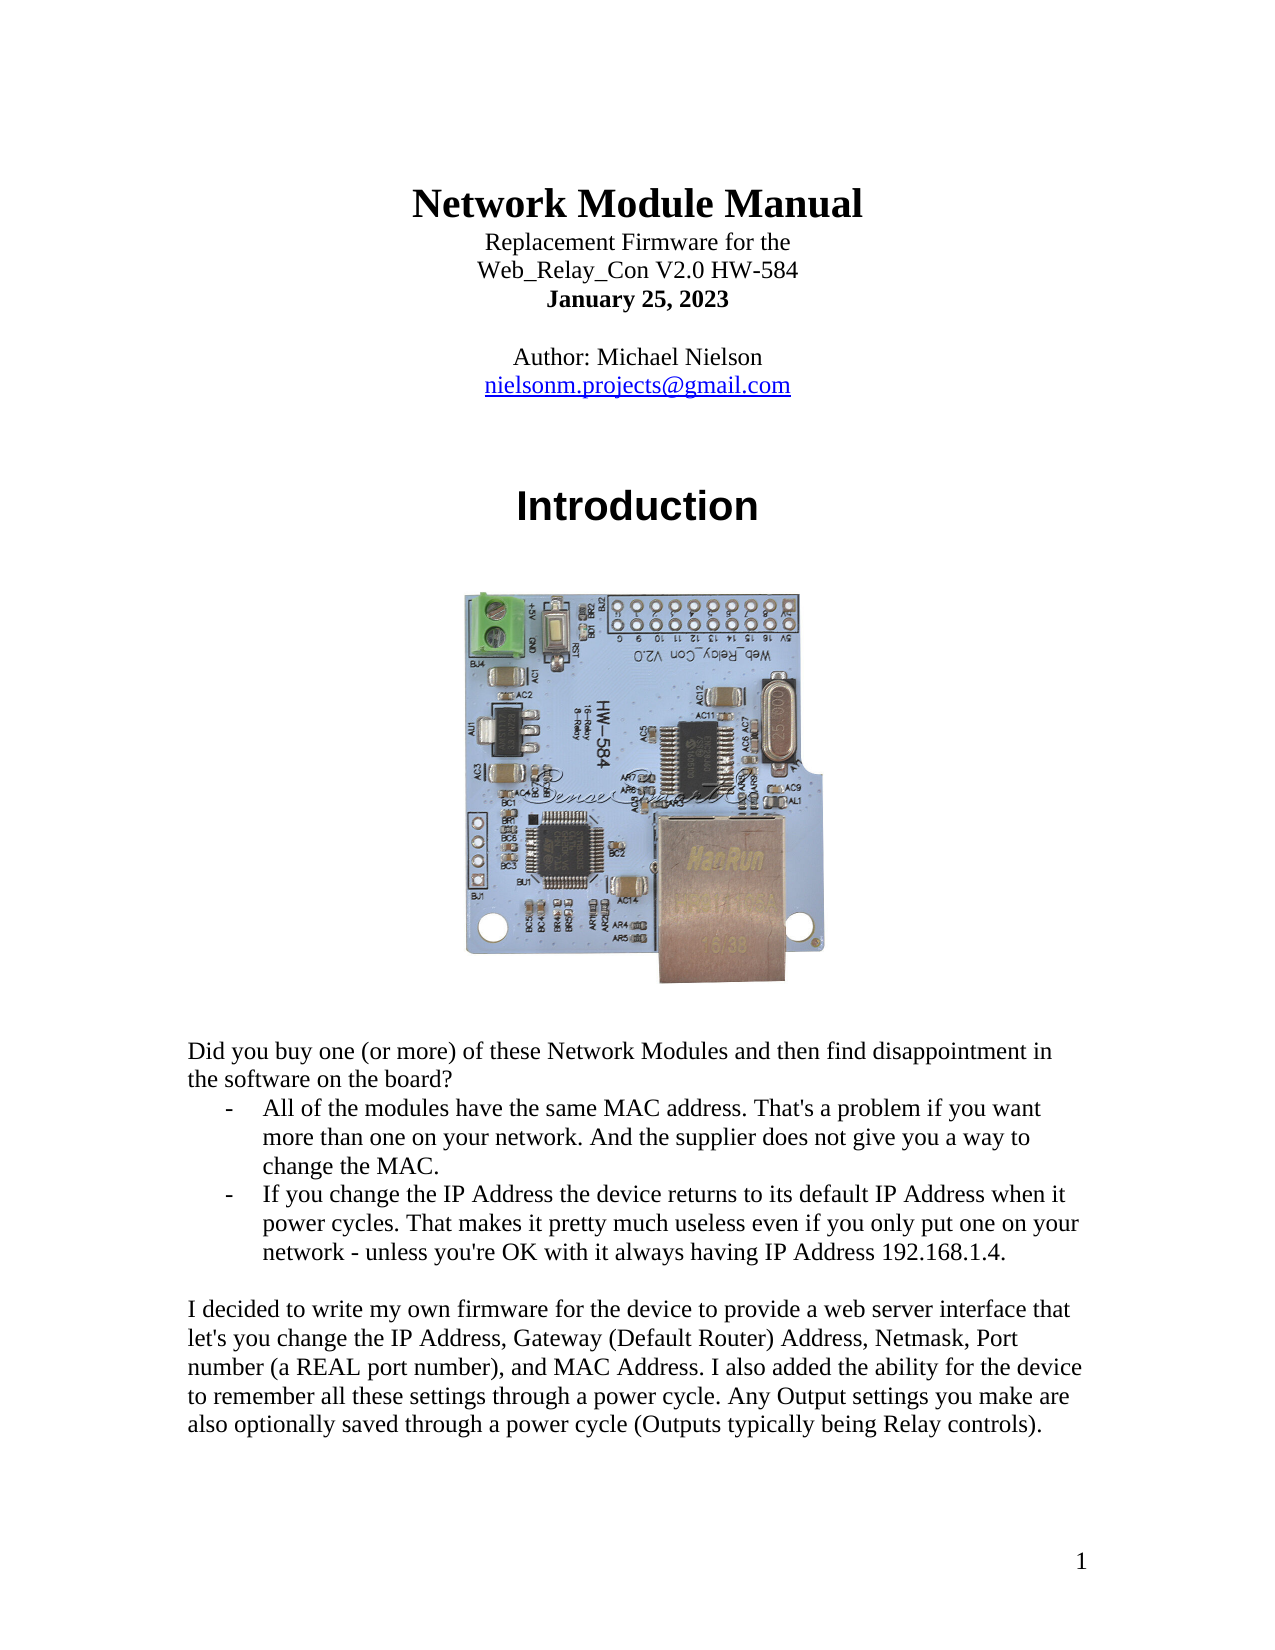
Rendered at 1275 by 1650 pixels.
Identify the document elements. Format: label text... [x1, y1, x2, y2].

text I decided to write my own firmware for the device to provide a web server interface that let's you change the IP Address, Gateway (Default Router) Address, Netmask, Port number (a REAL port number), and MAC Address. I also added the ability for the device to remember all these settings through a power cycle. Any Output settings you make are also optionally saved through a power cycle (Outputs typically being Relay controls). [187, 1294, 1087, 1438]
text Did you buy one (or more) of these Network Modules and then find disappointment in the software on the board? [187, 1036, 1087, 1093]
text January 25, 2023 [187, 284, 1087, 313]
text Author: Michael Nielson [187, 342, 1087, 370]
subtitle Introduction [187, 482, 1087, 529]
picture [387, 536, 888, 1036]
text nielsonm.projects@gmail.com [187, 370, 1087, 399]
text Web_Relay_Con V2.0 HW-584 [187, 255, 1087, 284]
text Network Module Manual [187, 179, 1087, 227]
list If you change the IP Address the device returns to its default IP Address when it power cycles. That makes it pretty much useless even if you only put one on your network - unless you're OK with it always having IP Address 192.168.1.4. [225, 1179, 1087, 1266]
text Replacement Firmware for the [187, 227, 1087, 255]
list All of the modules have the same MAC address. That's a problem if you want more than one on your network. And the supplier does not give you a way to change the MAC. [225, 1093, 1087, 1179]
